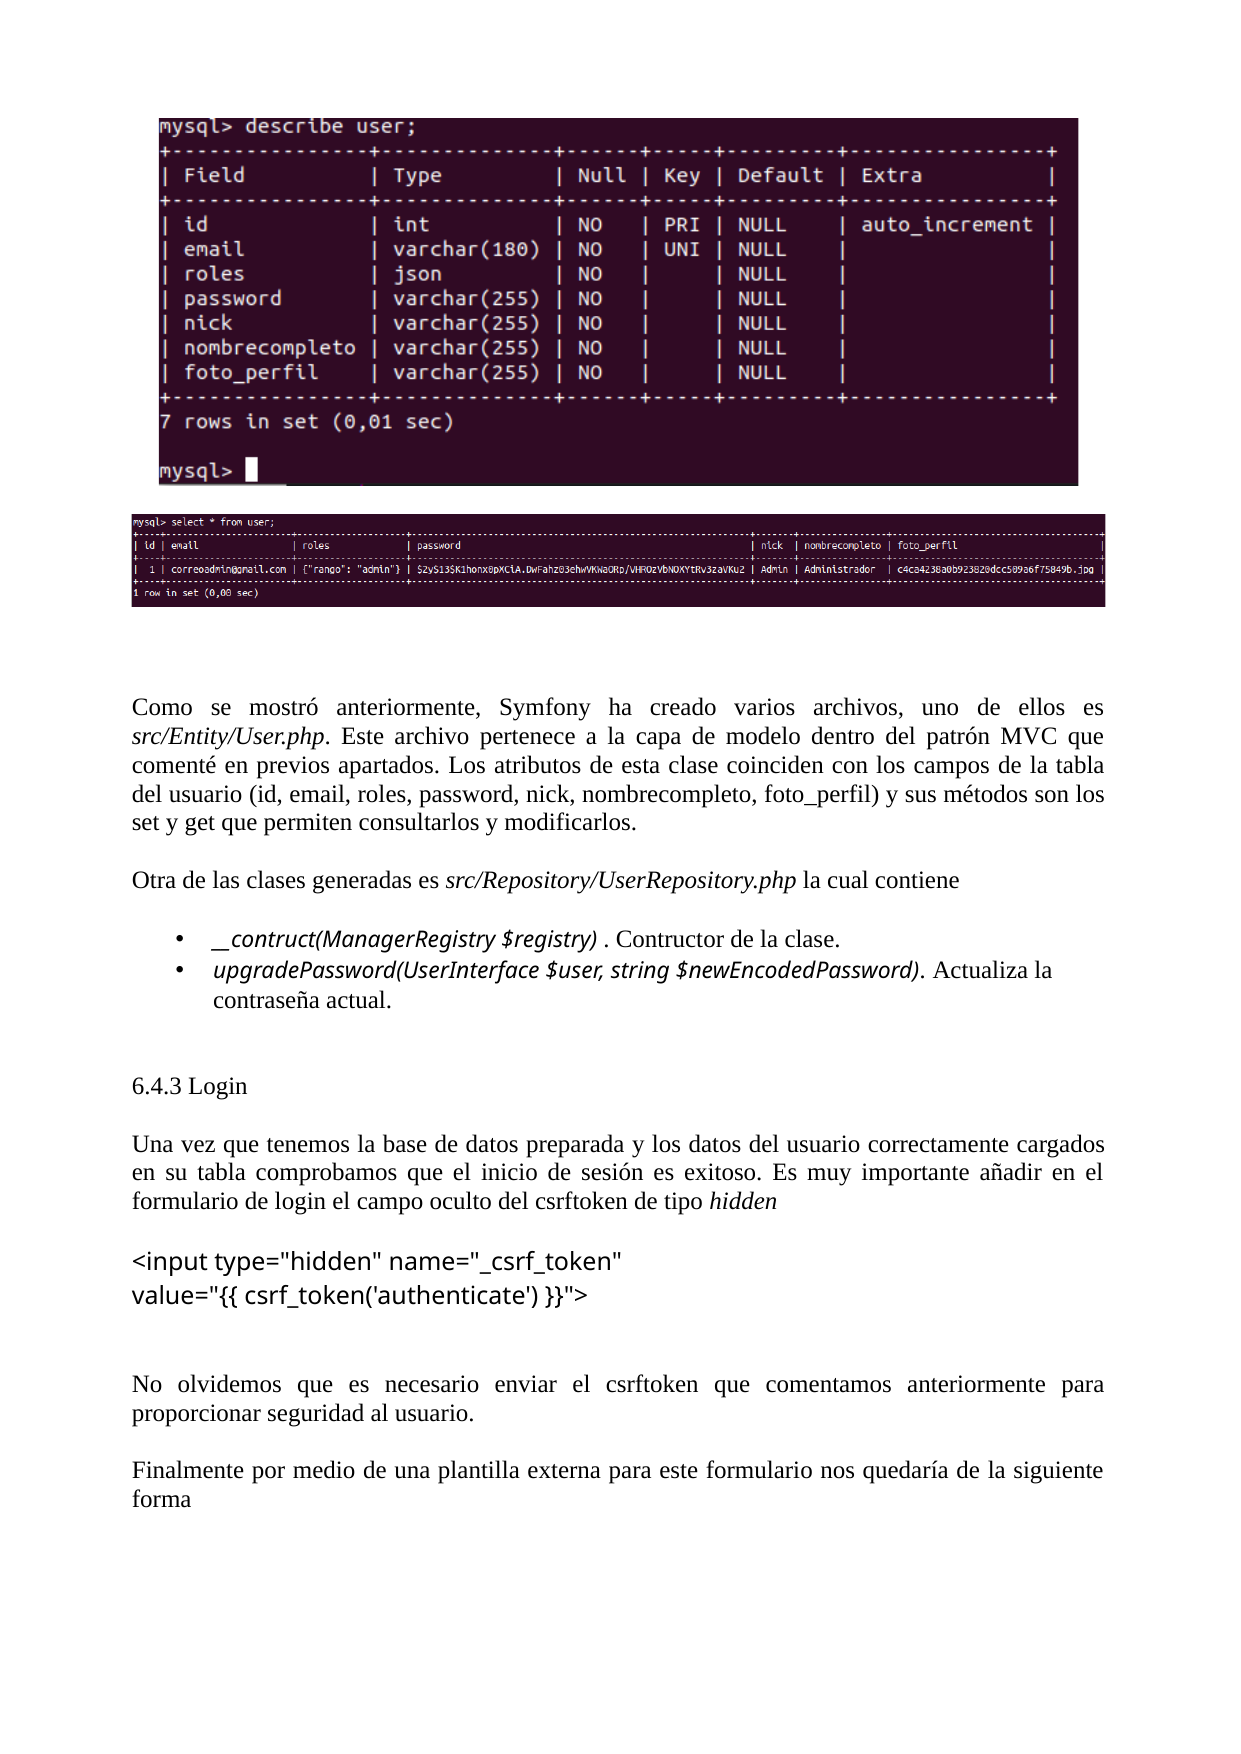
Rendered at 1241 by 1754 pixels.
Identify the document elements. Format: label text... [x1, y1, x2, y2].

text value="{{ csrf_token('authenticate') }}"> [132, 1278, 1106, 1312]
text Finalmente por medio de una plantilla externa para este formulario nos quedaría de la siguiente forma [132, 1456, 1106, 1513]
text Otra de las clases generadas es src/Repository/UserRepository.php la cual contiene [132, 865, 1106, 894]
text No olvidemos que es necesario enviar el csrftoken que comentamos anteriormente para proporcionar seguridad al usuario. [132, 1369, 1106, 1427]
text <input type="hidden" name="_csrf_token" [132, 1244, 1106, 1278]
list __contruct(ManagerRegistry $registry) . Contructor de la clase. [175, 922, 1106, 954]
text Como se mostró anteriormente, Symfony ha creado varios archivos, uno de ellos es src/Entity/User.php. Este archivo pertenece a la capa de modelo dentro del patrón MVC que comenté en previos apartados. Los atributos de esta clase coinciden con los campos de la tabla del usuario (id, email, roles, password, nick, nombrecompleto, foto_perfil) y sus métodos son los set y get que permiten consultarlos y modificarlos. [132, 692, 1106, 836]
list upgradePassword(UserInterface $user, string $newEncodedPassword). Actualiza la contraseña actual. [175, 954, 1106, 1014]
picture [131, 514, 1106, 607]
text 6.4.3 Login [132, 1071, 1106, 1100]
text Una vez que tenemos la base de datos preparada y los datos del usuario correctamente cargados en su tabla comprobamos que el inicio de sesión es exitoso. Es muy importante añadir en el formulario de login el campo oculto del csrftoken de tipo hidden [132, 1129, 1106, 1215]
picture [158, 118, 1079, 486]
